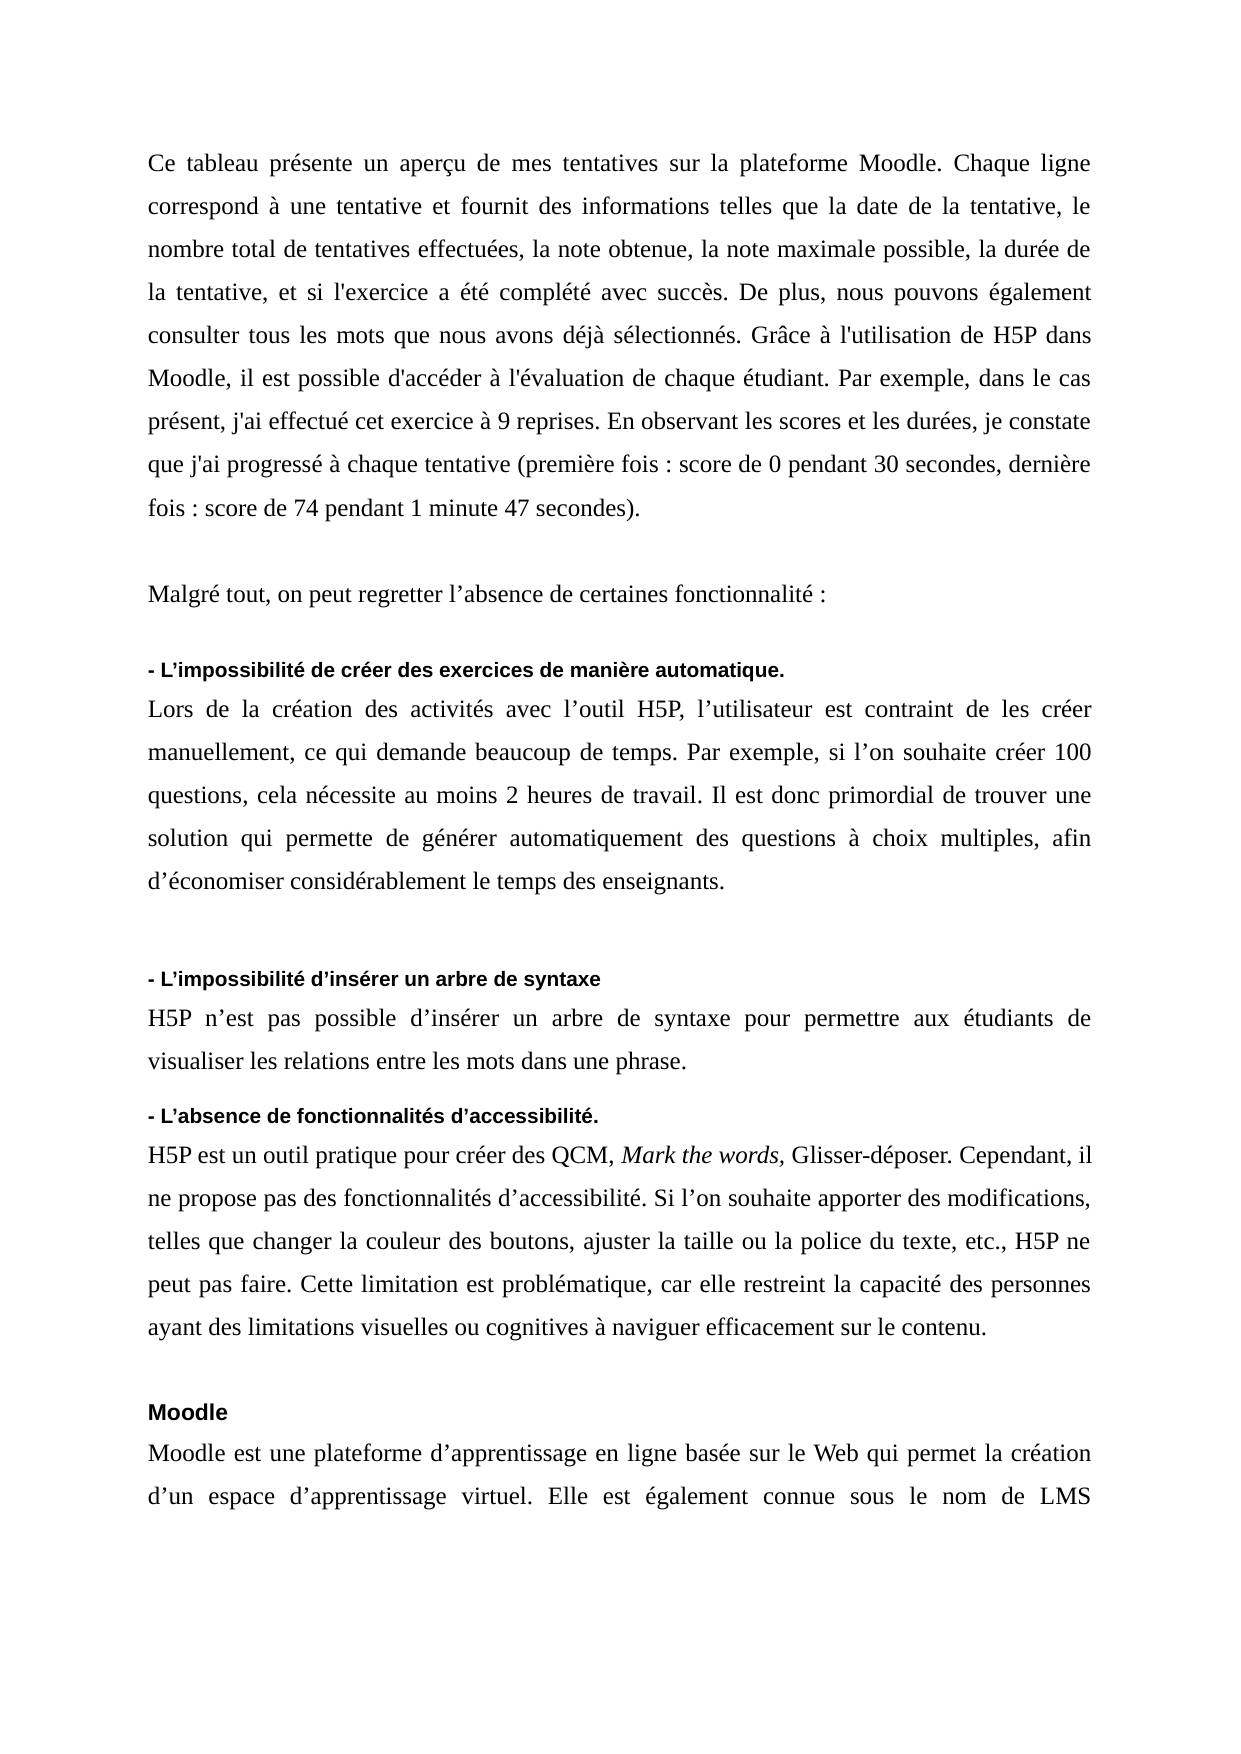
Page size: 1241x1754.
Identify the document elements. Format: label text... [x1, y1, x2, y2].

text H5P n’est pas possible d’insérer un arbre de syntaxe pour permettre aux étudiants de visualiser les relations entre les mots dans une phrase. [148, 1003, 1092, 1075]
subtitle Moodle [148, 1399, 1092, 1425]
text H5P est un outil pratique pour créer des QCM, Mark the words, Glisser-déposer. Cependant, il ne propose pas des fonctionnalités d’accessibilité. Si l’on souhaite apporter des modifications, telles que changer la couleur des boutons, ajuster la taille ou la police du texte, etc., H5P ne peut pas faire. Cette limitation est problématique, car elle restreint la capacité des personnes ayant des limitations visuelles ou cognitives à naviguer efficacement sur le contenu. [148, 1140, 1092, 1341]
text Moodle est une plateforme d’apprentissage en ligne basée sur le Web qui permet la création d’un espace d’apprentissage virtuel. Elle est également connue sous le nom de LMS [148, 1438, 1092, 1510]
text - L’absence de fonctionnalités d’accessibilité. [148, 1104, 1092, 1128]
text Ce tableau présente un aperçu de mes tentatives sur la plateforme Moodle. Chaque ligne correspond à une tentative et fournit des informations telles que la date de la tentative, le nombre total de tentatives effectuées, la note obtenue, la note maximale possible, la durée de la tentative, et si l'exercice a été complété avec succès. De plus, nous pouvons également consulter tous les mots que nous avons déjà sélectionnés. Grâce à l'utilisation de H5P dans Moodle, il est possible d'accéder à l'évaluation de chaque étudiant. Par exemple, dans le cas présent, j'ai effectué cet exercice à 9 reprises. En observant les scores et les durées, je constate que j'ai progressé à chaque tentative (première fois : score de 0 pendant 30 secondes, dernière fois : score de 74 pendant 1 minute 47 secondes). [148, 148, 1092, 521]
text - L’impossibilité d’insérer un arbre de syntaxe [148, 967, 1092, 991]
text Malgré tout, on peut regretter l’absence de certaines fonctionnalité : [148, 579, 1092, 608]
text Lors de la création des activités avec l’outil H5P, l’utilisateur est contraint de les créer manuellement, ce qui demande beaucoup de temps. Par exemple, si l’on souhaite créer 100 questions, cela nécessite au moins 2 heures de travail. Il est donc primordial de trouver une solution qui permette de générer automatiquement des questions à choix multiples, afin d’économiser considérablement le temps des enseignants. [148, 694, 1092, 895]
text - L’impossibilité de créer des exercices de manière automatique. [148, 658, 1092, 682]
